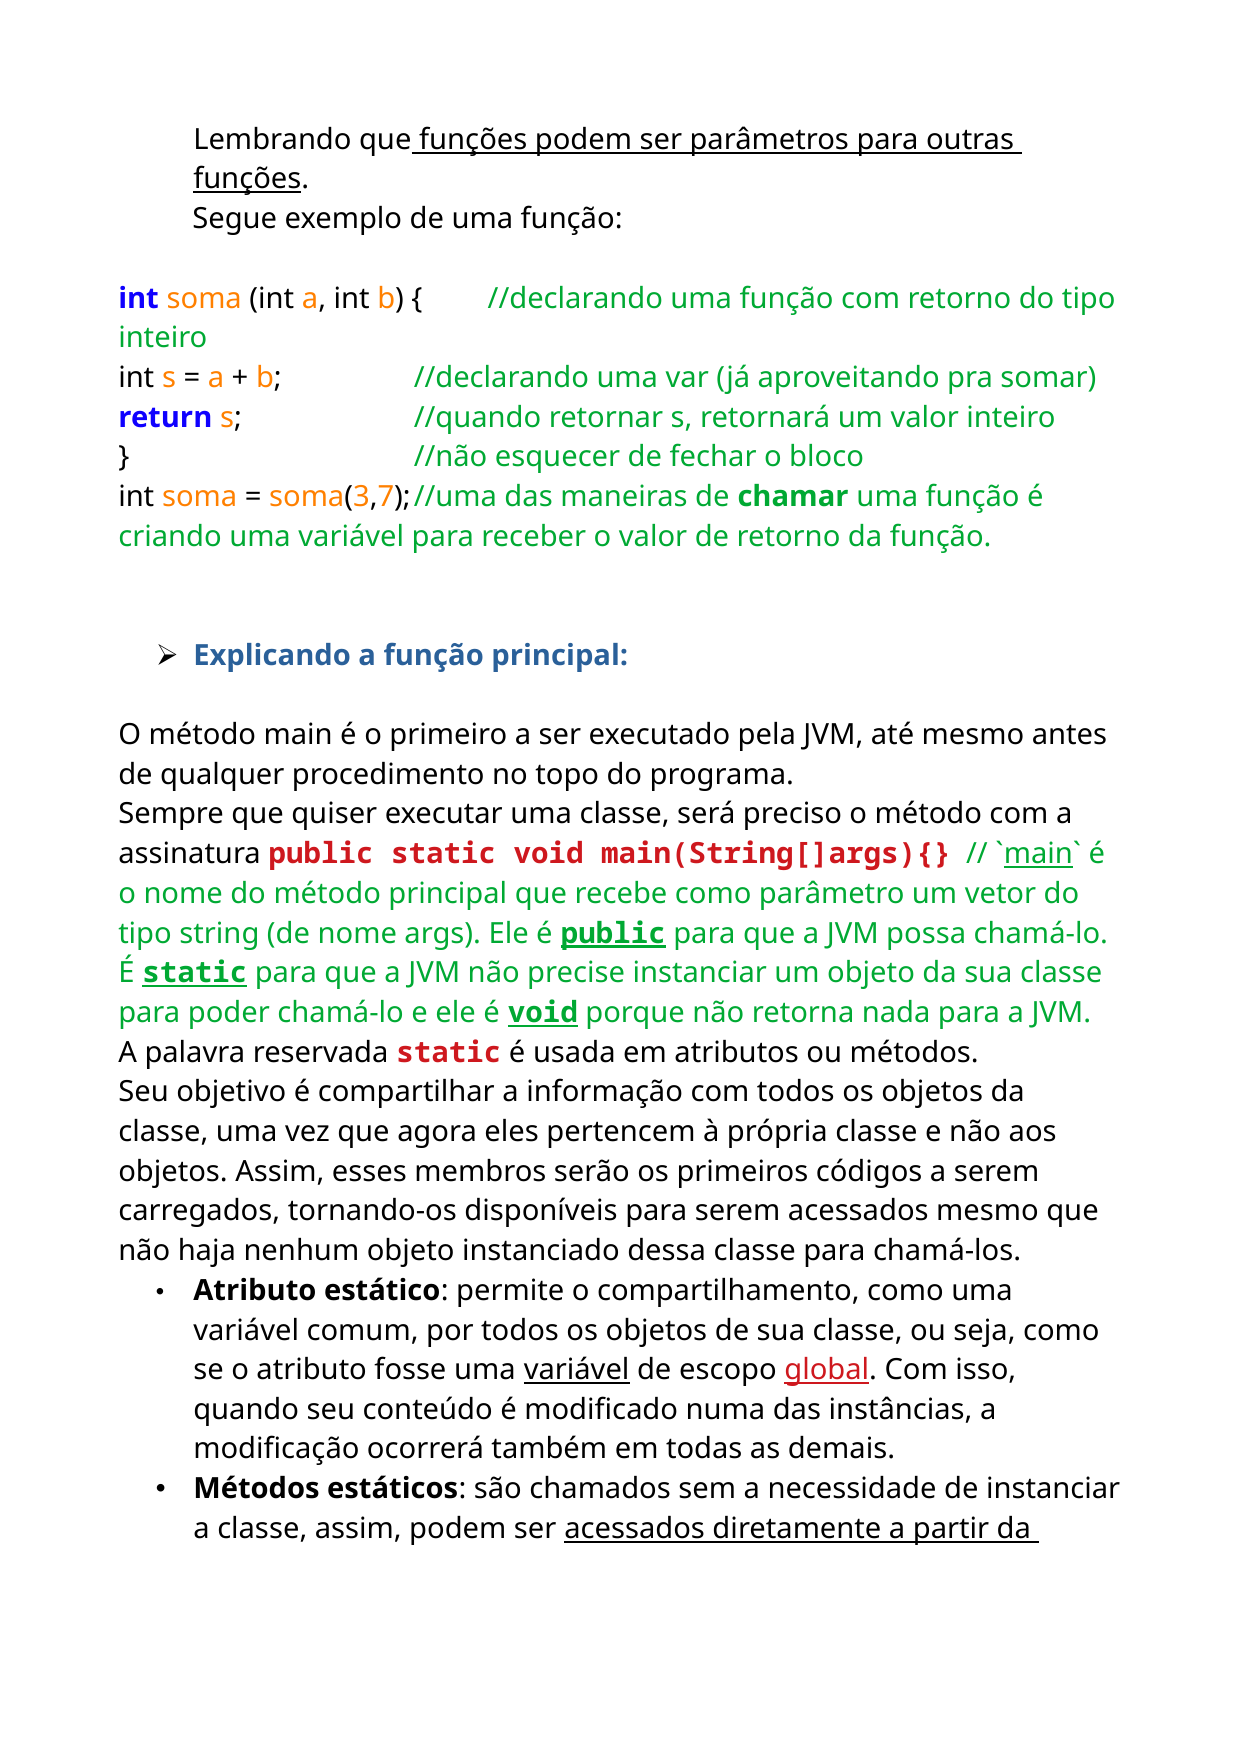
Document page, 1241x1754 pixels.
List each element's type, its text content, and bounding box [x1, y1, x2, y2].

list Lembrando que funções podem ser parâmetros para outras funções. [156, 118, 1122, 197]
text Seu objetivo é compartilhar a informação com todos os objetos da classe, uma vez que agora eles pertencem à própria classe e não aos objetos. Assim, esses membros serão os primeiros códigos a serem carregados, tornando-os disponíveis para serem acessados mesmo que não haja nenhum objeto instanciado dessa classe para chamá-los. [118, 1071, 1122, 1269]
text return s; //quando retornar s, retornará um valor inteiro [118, 396, 1122, 436]
text Segue exemplo de uma função: [118, 197, 1122, 237]
text O método main é o primeiro a ser executado pela JVM, até mesmo antes de qualquer procedimento no topo do programa. Sempre que quiser executar uma classe, será preciso o método com a assinatura public static void main(String[]args){} // `main` é o nome do método principal que recebe como parâmetro um vetor do tipo string (de nome args). Ele é public para que a JVM possa chamá-lo. É static para que a JVM não precise instanciar um objeto da sua classe para poder chamá-lo e ele é void porque não retorna nada para a JVM. [118, 674, 1122, 1031]
text A palavra reservada static é usada em atributos ou métodos. [118, 1031, 1122, 1071]
text int soma = soma(3,7); //uma das maneiras de chamar uma função é criando uma variável para receber o valor de retorno da função. [118, 475, 1122, 555]
list Atributo estático: permite o compartilhamento, como uma variável comum, por todos os objetos de sua classe, ou seja, como se o atributo fosse uma variável de escopo global. Com isso, quando seu conteúdo é modificado numa das instâncias, a modificação ocorrerá também em todas as demais. [156, 1269, 1122, 1467]
text int soma (int a, int b) { //declarando uma função com retorno do tipo inteiro [118, 277, 1122, 356]
text int s = a + b; //declarando uma var (já aproveitando pra somar) [118, 356, 1122, 396]
list Métodos estáticos: são chamados sem a necessidade de instanciar a classe, assim, podem ser acessados diretamente a partir da [156, 1467, 1122, 1547]
text } //não esquecer de fechar o bloco [118, 436, 1122, 475]
list Explicando a função principal: [156, 634, 1122, 674]
